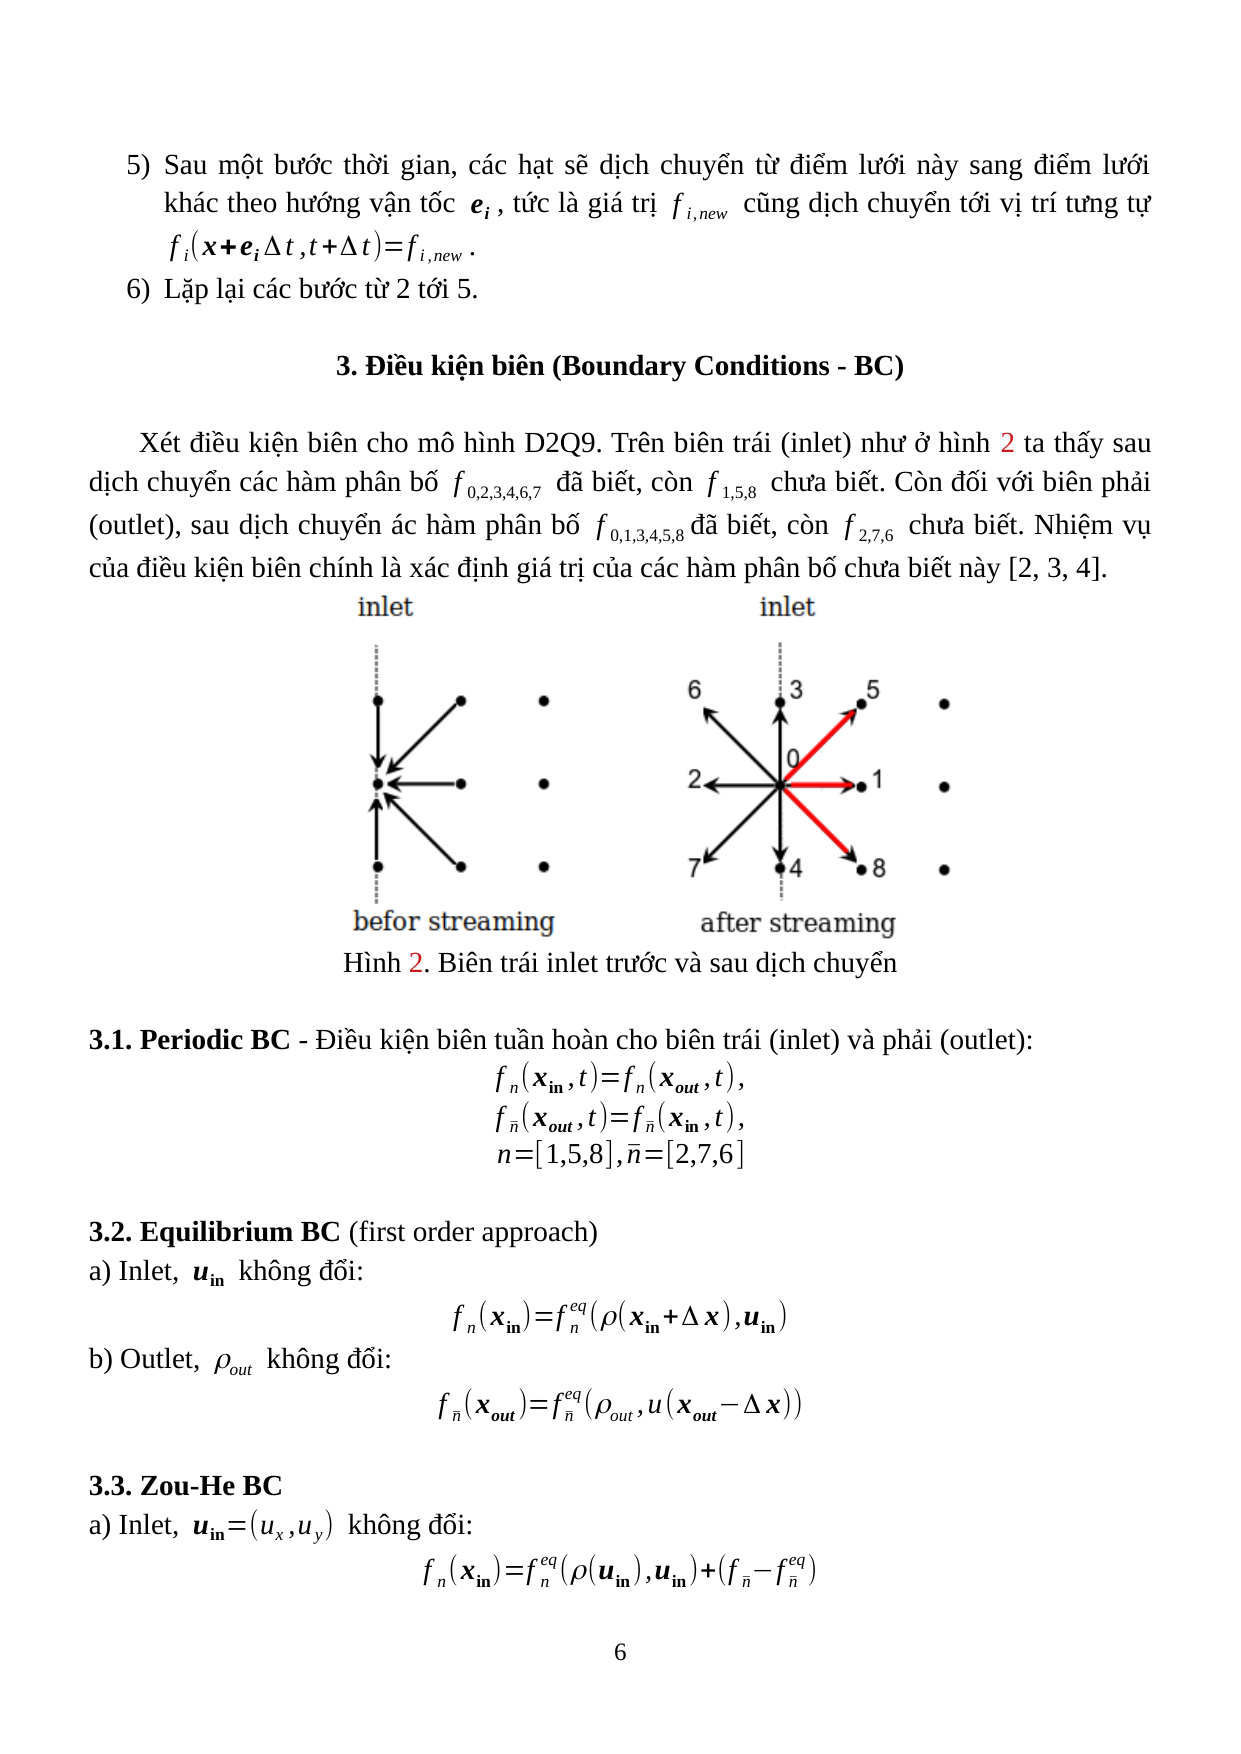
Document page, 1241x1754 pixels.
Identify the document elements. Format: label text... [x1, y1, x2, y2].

text b) Outlet, không đổi: [88, 1341, 1152, 1379]
picture [286, 588, 954, 940]
text Xét điều kiện biên cho mô hình D2Q9. Trên biên trái (inlet) như ở hình 2 ta thấy sau dịch chuyển các hàm phân bố đã biết, còn chưa biết. Còn đối với biên phải (outlet), sau dịch chuyển ác hàm phân bố đã biết, còn chưa biết. Nhiệm vụ của điều kiện biên chính là xác định giá trị của các hàm phân bố chưa biết này [2, 3, 4]. [88, 425, 1152, 583]
text 3.1. Periodic BC - Điều kiện biên tuần hoàn cho biên trái (inlet) và phải (outlet): [88, 1022, 1152, 1055]
text 3. Điều kiện biên (Boundary Conditions - BC) [88, 348, 1152, 382]
list Sau một bước thời gian, các hạt sẽ dịch chuyển từ điểm lưới này sang điểm lưới khác theo hướng vận tốc , tức là giá trị cũng dịch chuyển tới vị trí tưng tự . [126, 147, 1152, 266]
text Hình 2. Biên trái inlet trước và sau dịch chuyển [88, 588, 1152, 978]
text 3.2. Equilibrium BC (first order approach) [88, 1214, 1152, 1248]
list Lặp lại các bước từ 2 tới 5. [126, 271, 1152, 305]
text a) Inlet, không đổi: [88, 1507, 1152, 1545]
text 3.3. Zou-He BC [88, 1468, 1152, 1502]
text a) Inlet, không đổi: [88, 1253, 1152, 1291]
